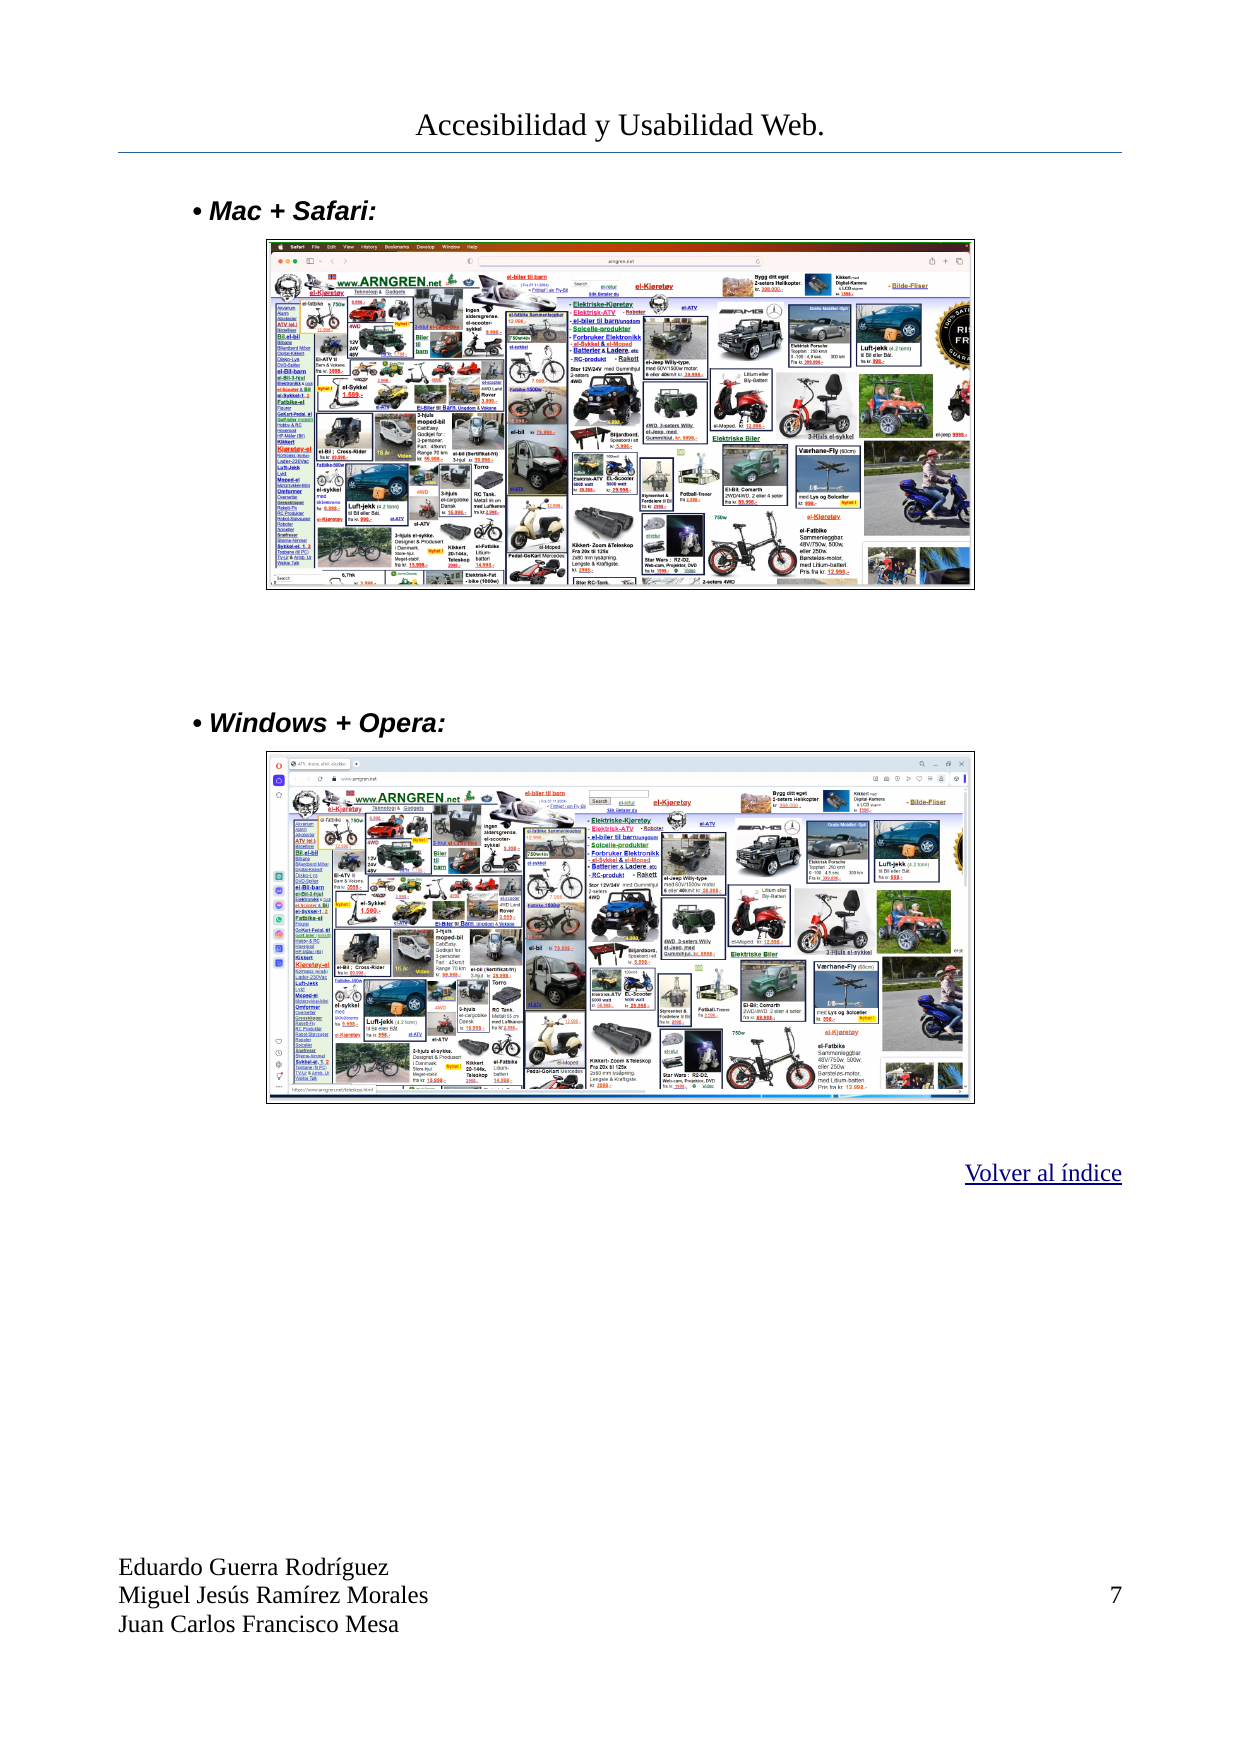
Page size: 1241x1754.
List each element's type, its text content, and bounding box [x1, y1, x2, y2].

picture [268, 754, 972, 1101]
picture [268, 242, 972, 587]
subtitle • Windows + Opera: [118, 707, 1122, 739]
text Volver al índice [118, 1158, 1122, 1187]
subtitle • Mac + Safari: [118, 195, 1122, 227]
